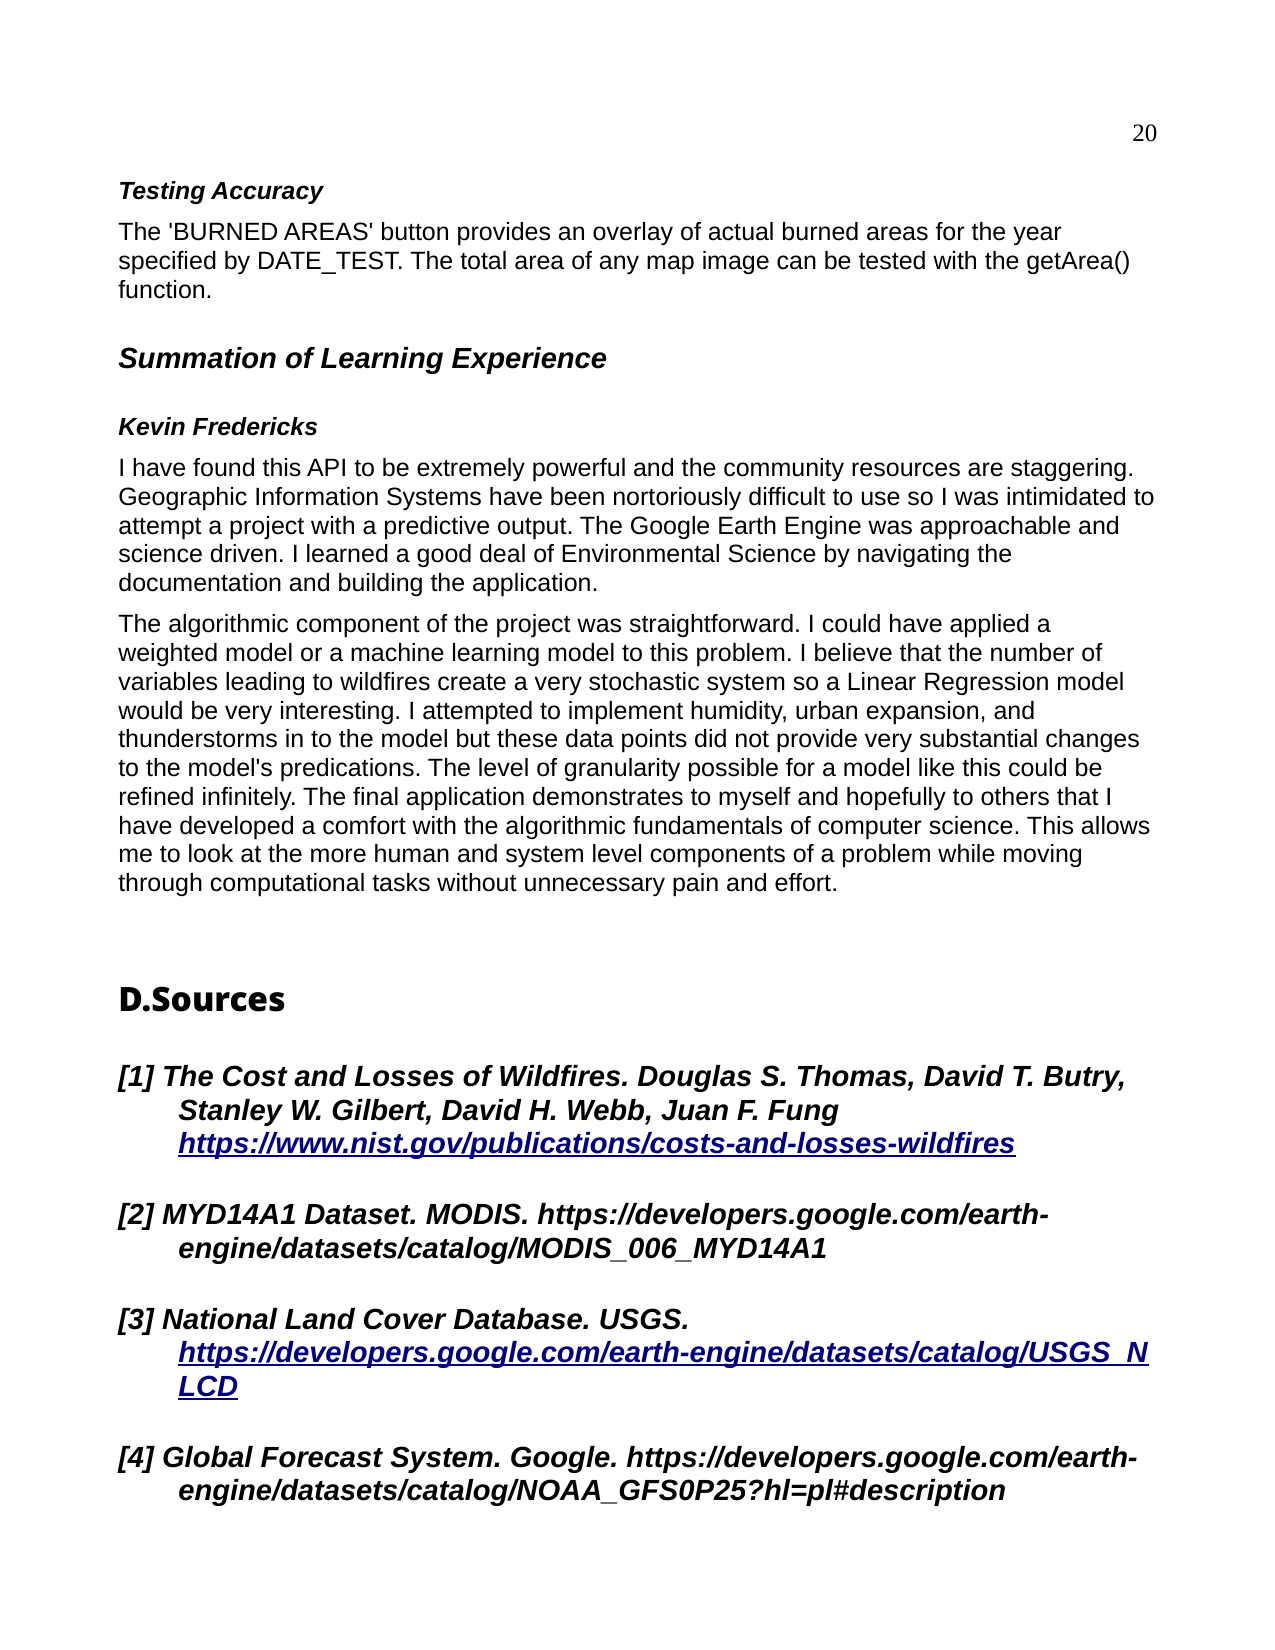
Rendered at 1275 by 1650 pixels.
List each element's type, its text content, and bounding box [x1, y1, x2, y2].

subtitle [1] The Cost and Losses of Wildfires. Douglas S. Thomas, David T. Butry, Stanley W. Gilbert, David H. Webb, Juan F. Fung https://www.nist.gov/publications/costs-and-losses-wildfires [118, 1059, 1157, 1159]
subtitle [2] MYD14A1 Dataset. MODIS. https://developers.google.com/earth-engine/datasets/catalog/MODIS_006_MYD14A1 [118, 1197, 1157, 1264]
subtitle [3] National Land Cover Database. USGS. https://developers.google.com/earth-engine/datasets/catalog/USGS_NLCD [118, 1302, 1157, 1402]
subtitle Testing Accuracy [118, 176, 1157, 205]
subtitle D.Sources [118, 976, 1157, 1021]
subtitle Kevin Fredericks [118, 412, 1157, 441]
text The 'BURNED AREAS' button provides an overlay of actual burned areas for the year specified by DATE_TEST. The total area of any map image can be tested with the getArea() function. [118, 217, 1157, 304]
subtitle [4] Global Forecast System. Google. https://developers.google.com/earth-engine/datasets/catalog/NOAA_GFS0P25?hl=pl#description [118, 1440, 1157, 1507]
text The algorithmic component of the project was straightforward. I could have applied a weighted model or a machine learning model to this problem. I believe that the number of variables leading to wildfires create a very stochastic system so a Linear Regression model would be very interesting. I attempted to implement humidity, urban expansion, and thunderstorms in to the model but these data points did not provide very substantial changes to the model's predications. The level of granularity possible for a model like this could be refined infinitely. The final application demonstrates to myself and hopefully to others that I have developed a comfort with the algorithmic fundamentals of computer science. This allows me to look at the more human and system level components of a problem while moving through computational tasks without unnecessary pain and effort. [118, 609, 1157, 897]
text I have found this API to be extremely powerful and the community resources are staggering. Geographic Information Systems have been nortoriously difficult to use so I was intimidated to attempt a project with a predictive output. The Google Earth Engine was approachable and science driven. I learned a good deal of Environmental Science by navigating the documentation and building the application. [118, 453, 1157, 597]
subtitle Summation of Learning Experience [118, 341, 1157, 375]
